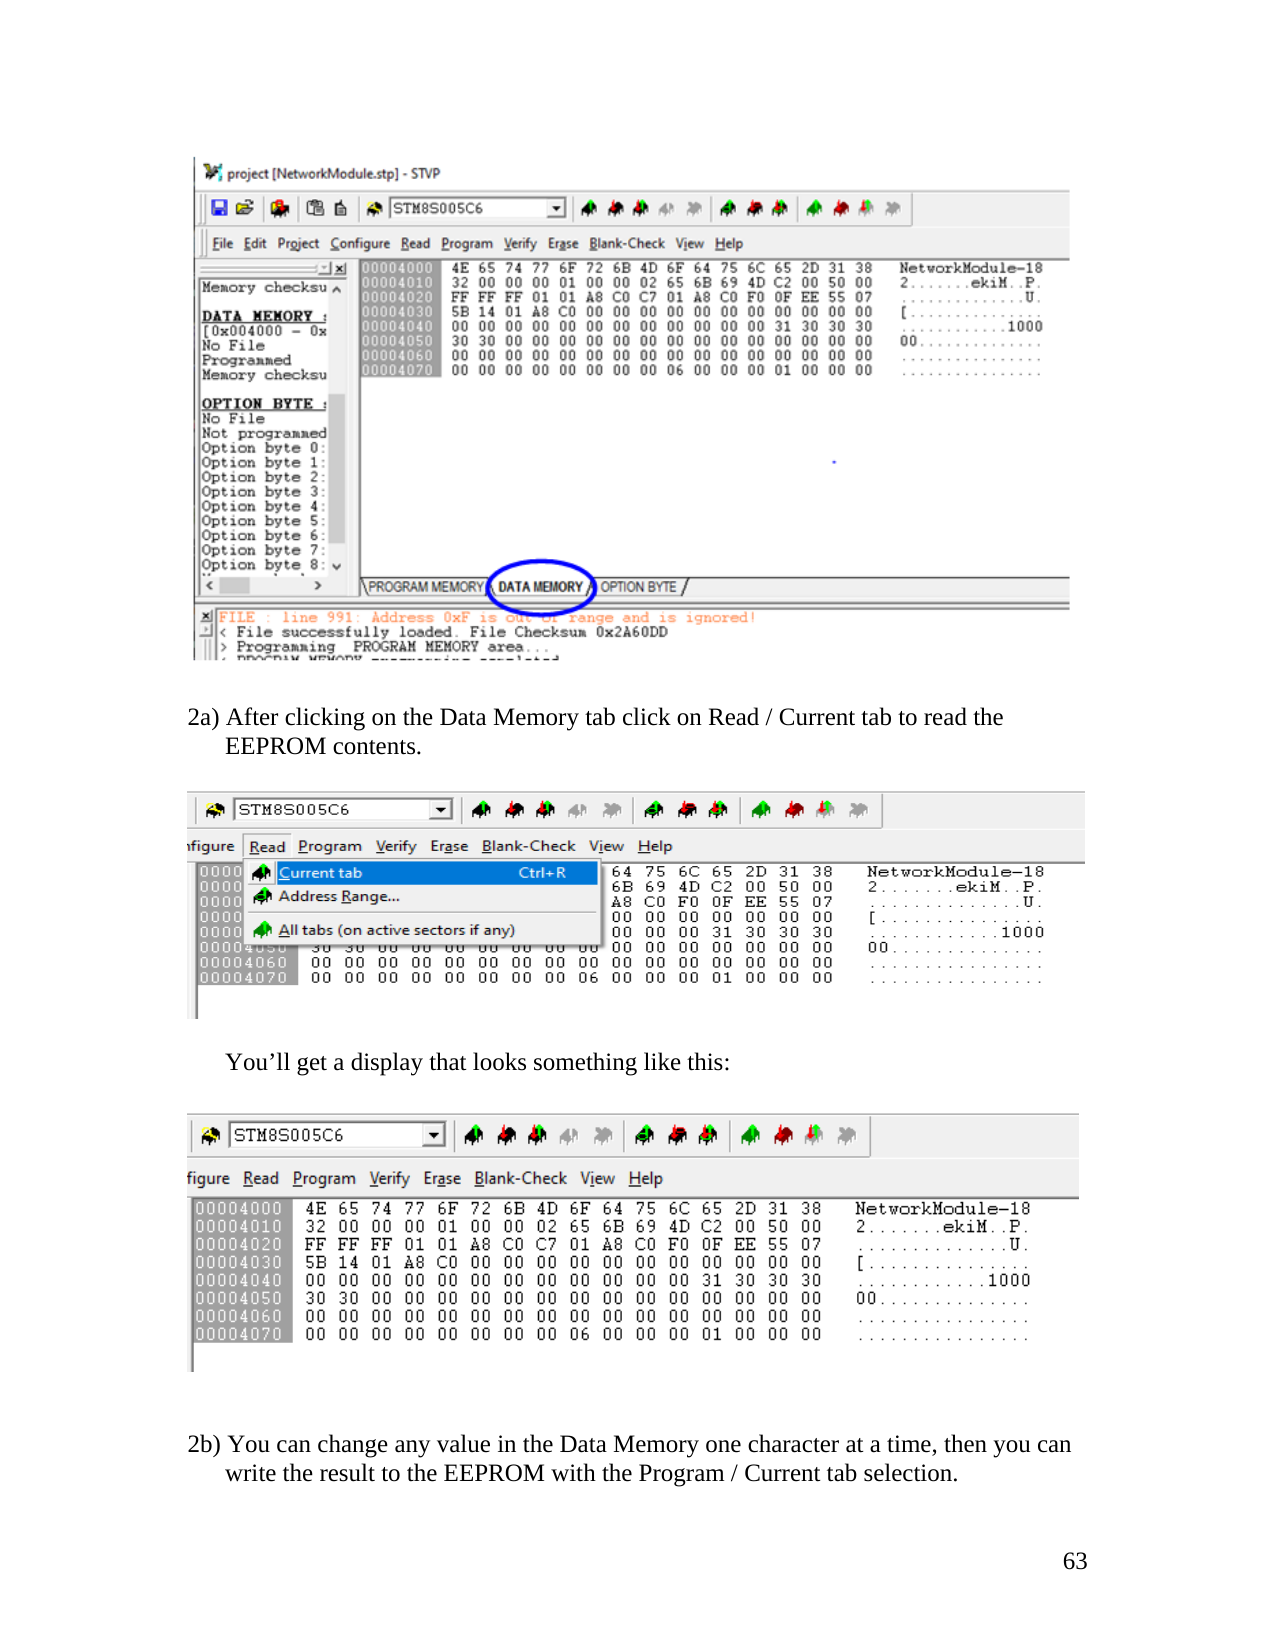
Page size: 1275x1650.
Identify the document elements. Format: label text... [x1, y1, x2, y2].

picture [187, 788, 1085, 1019]
text You’ll get a display that looks something like this: [225, 1047, 1087, 1076]
picture [187, 149, 1082, 674]
text 2a) After clicking on the Data Memory tab click on Read / Current tab to read the EEPROM contents. [187, 702, 1087, 760]
text 2b) You can change any value in the Data Memory one character at a time, then you can write the result to the EEPROM with the Program / Current tab selection. [187, 1429, 1087, 1487]
picture [187, 1104, 1079, 1372]
